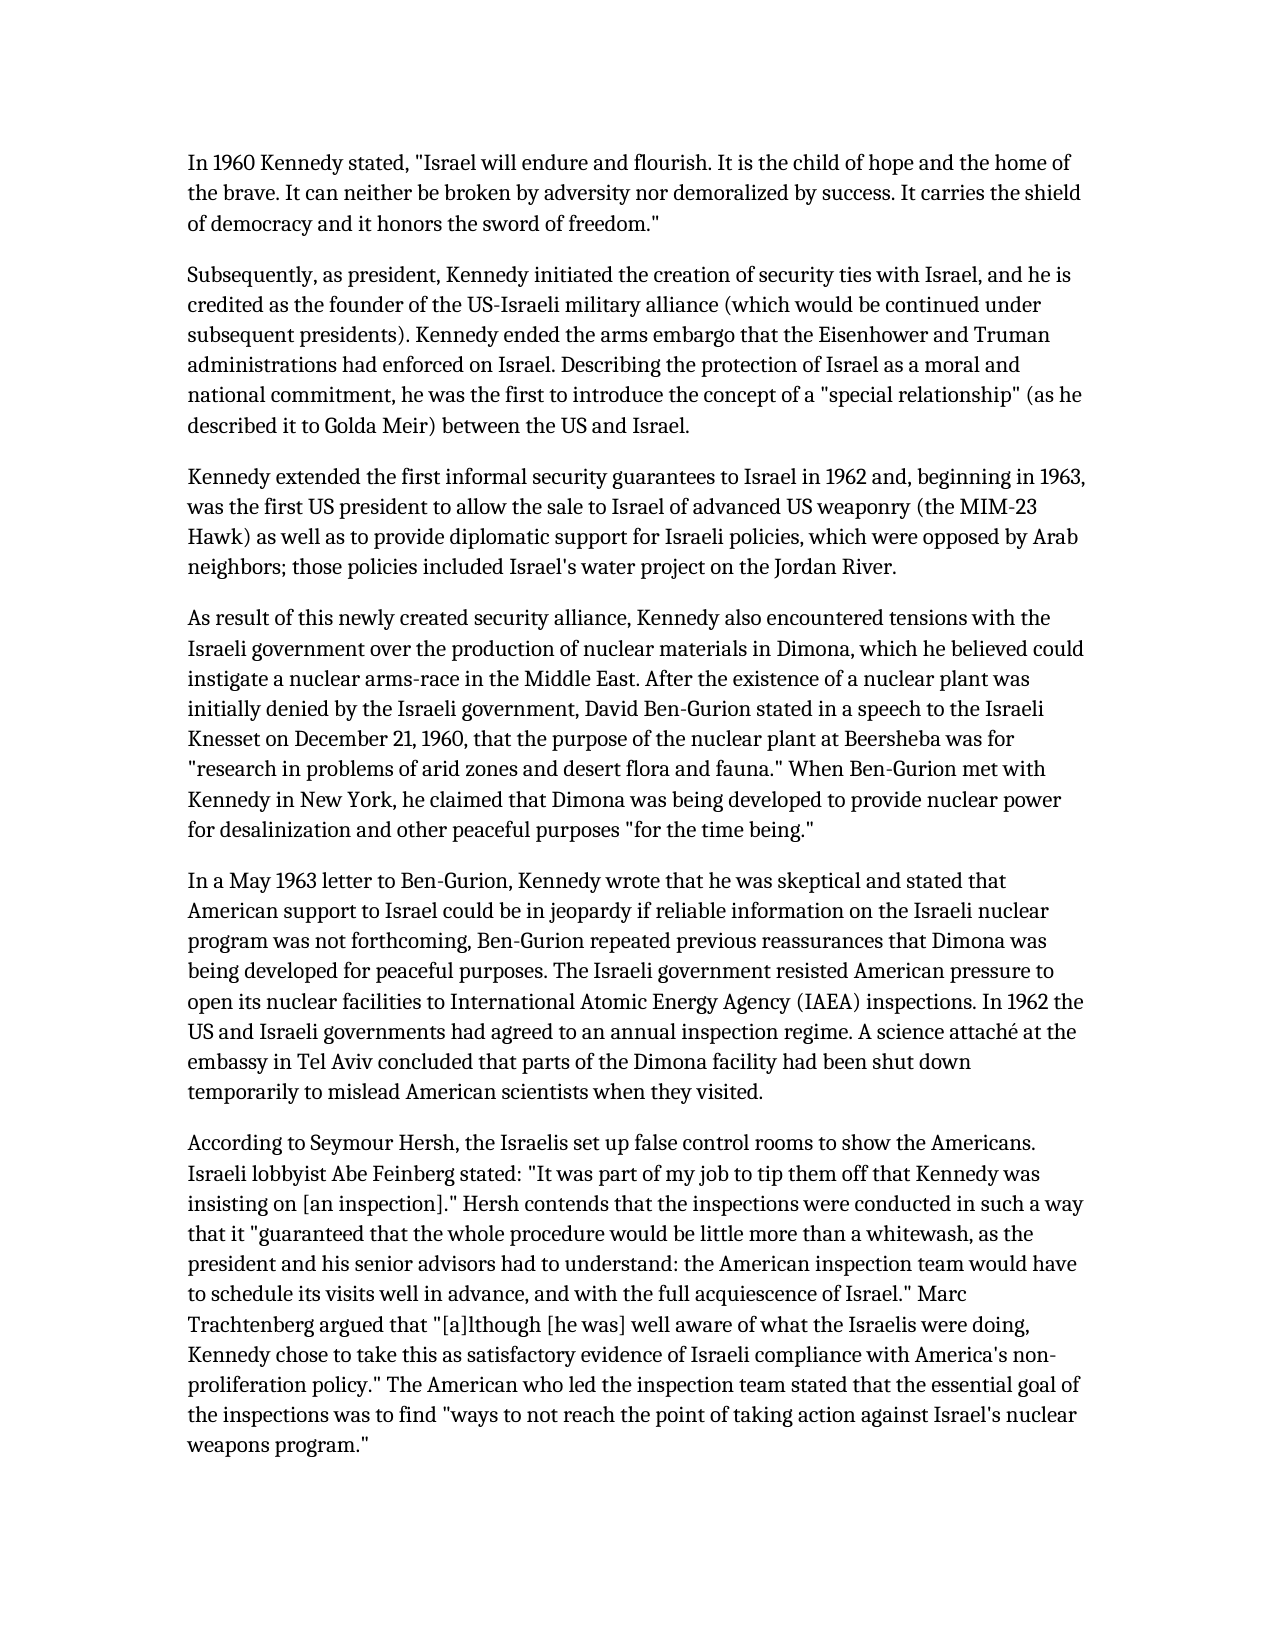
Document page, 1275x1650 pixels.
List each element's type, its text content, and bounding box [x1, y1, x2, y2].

text Subsequently, as president, Kennedy initiated the creation of security ties with Israel, and he is credited as the founder of the US-Israeli military alliance (which would be continued under subsequent presidents). Kennedy ended the arms embargo that the Eisenhower and Truman administrations had enforced on Israel. Describing the protection of Israel as a moral and national commitment, he was the first to introduce the concept of a "special relationship" (as he described it to Golda Meir) between the US and Israel. [187, 261, 1087, 439]
text In a May 1963 letter to Ben-Gurion, Kennedy wrote that he was skeptical and stated that American support to Israel could be in jeopardy if reliable information on the Israeli nuclear program was not forthcoming, Ben-Gurion repeated previous reassurances that Dimona was being developed for peaceful purposes. The Israeli government resisted American pressure to open its nuclear facilities to International Atomic Energy Agency (IAEA) inspections. In 1962 the US and Israeli governments had agreed to an annual inspection regime. A science attaché at the embassy in Tel Aviv concluded that parts of the Dimona facility had been shut down temporarily to mislead American scientists when they visited. [187, 868, 1087, 1106]
text As result of this newly created security alliance, Kennedy also encountered tensions with the Israeli government over the production of nuclear materials in Dimona, which he believed could instigate a nuclear arms-race in the Middle East. After the existence of a nuclear plant was initially denied by the Israeli government, David Ben-Gurion stated in a speech to the Israeli Knesset on December 21, 1960, that the purpose of the nuclear plant at Beersheba was for "research in problems of arid zones and desert flora and fauna." When Ben-Gurion met with Kennedy in New York, he claimed that Dimona was being developed to provide nuclear power for desalinization and other peaceful purposes "for the time being." [187, 605, 1087, 843]
text In 1960 Kennedy stated, "Israel will endure and flourish. It is the child of hope and the home of the brave. It can neither be broken by adversity nor demoralized by success. It carries the shield of democracy and it honors the sword of freedom." [187, 150, 1087, 237]
text According to Seymour Hersh, the Israelis set up false control rooms to show the Americans. Israeli lobbyist Abe Feinberg stated: "It was part of my job to tip them off that Kennedy was insisting on [an inspection]." Hersh contends that the inspections were conducted in such a way that it "guaranteed that the whole procedure would be little more than a whitewash, as the president and his senior advisors had to understand: the American inspection team would have to schedule its visits well in advance, and with the full acquiescence of Israel." Marc Trachtenberg argued that "[a]lthough [he was] well aware of what the Israelis were doing, Kennedy chose to take this as satisfactory evidence of Israeli compliance with America's non-proliferation policy." The American who led the inspection team stated that the essential goal of the inspections was to find "ways to not reach the point of taking action against Israel's nuclear weapons program." [187, 1130, 1087, 1459]
text Kennedy extended the first informal security guarantees to Israel in 1962 and, beginning in 1963, was the first US president to allow the sale to Israel of advanced US weaponry (the MIM-23 Hawk) as well as to provide diplomatic support for Israeli policies, which were opposed by Arab neighbors; those policies included Israel's water project on the Jordan River. [187, 463, 1087, 581]
